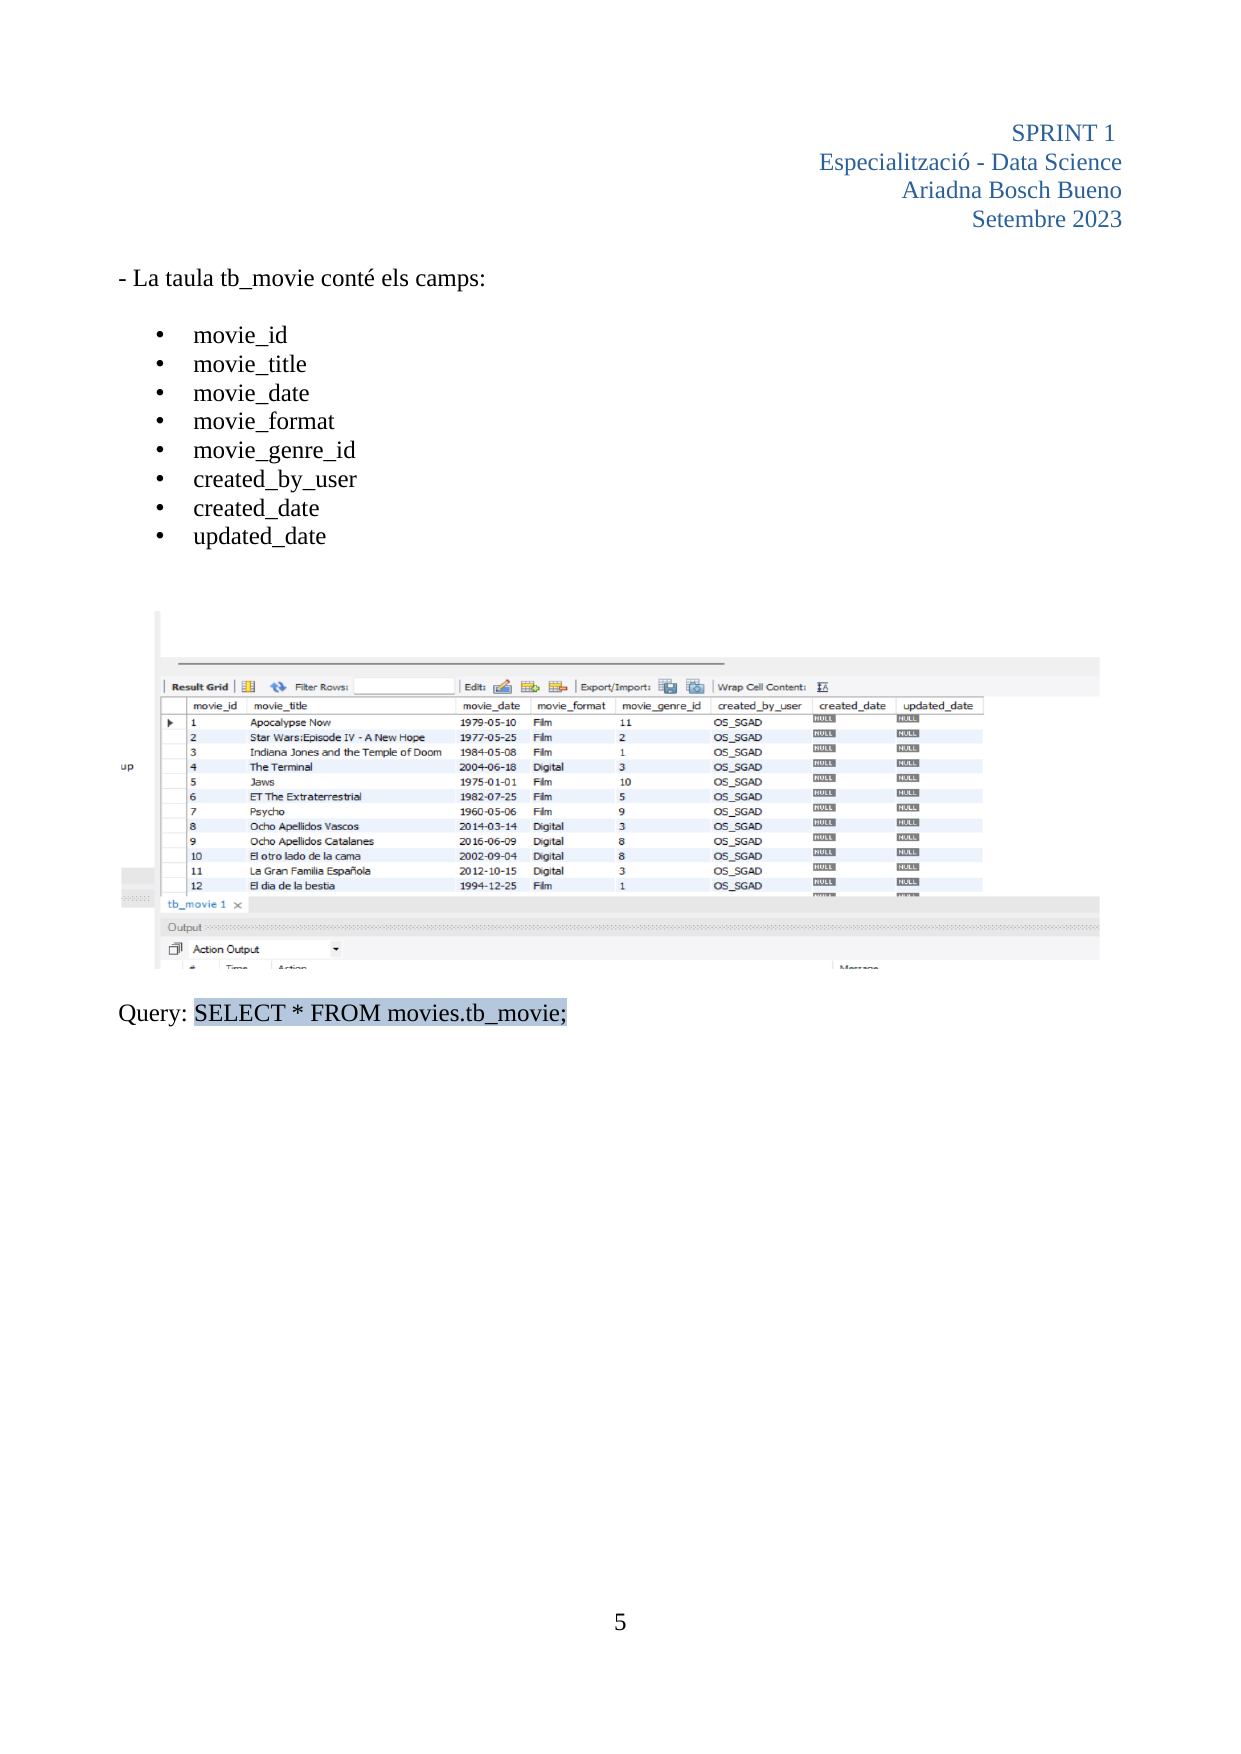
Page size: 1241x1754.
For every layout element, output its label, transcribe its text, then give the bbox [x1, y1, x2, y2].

picture [121, 611, 1100, 969]
text Query: SELECT * FROM movies.tb_movie; [118, 998, 1122, 1026]
list movie_genre_id [156, 435, 1122, 464]
list updated_date [156, 521, 1122, 550]
list created_date [156, 493, 1122, 521]
list created_by_user [156, 464, 1122, 493]
list movie_title [156, 349, 1122, 378]
text - La taula tb_movie conté els camps: [118, 263, 1122, 291]
list movie_format [156, 406, 1122, 435]
list movie_date [156, 378, 1122, 406]
list movie_id [156, 320, 1122, 349]
